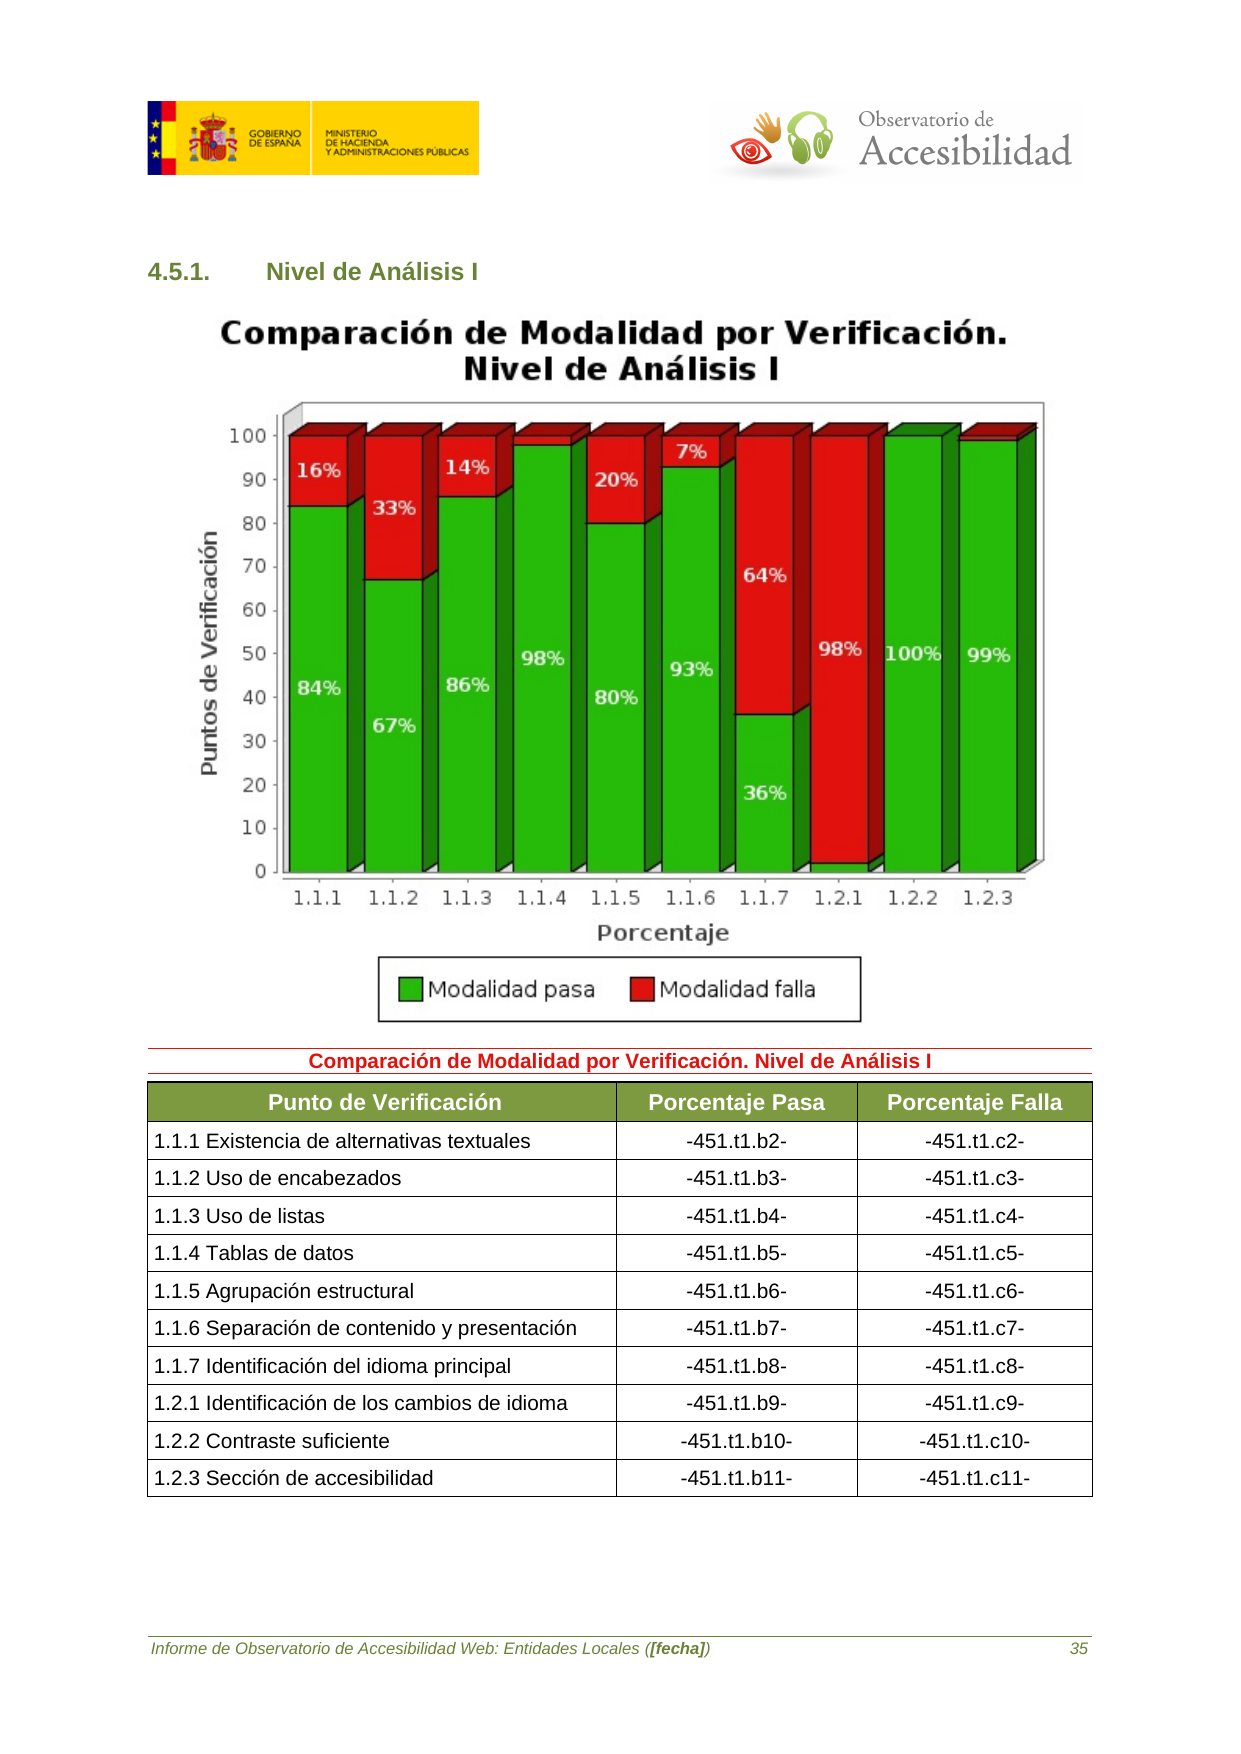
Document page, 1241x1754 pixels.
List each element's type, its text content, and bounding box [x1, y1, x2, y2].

table_cell -451.t1.b10- [617, 1422, 857, 1459]
table_cell -451.t1.b3- [617, 1160, 857, 1196]
table_header Porcentaje Pasa [617, 1083, 857, 1121]
table_cell 1.1.4 Tablas de datos [148, 1235, 616, 1271]
table_cell -451.t1.c9- [858, 1385, 1092, 1421]
table_header Punto de Verificación [148, 1083, 616, 1121]
table_cell -451.t1.c7- [858, 1310, 1092, 1346]
table_cell -451.t1.c11- [858, 1460, 1092, 1496]
table_cell -451.t1.b11- [617, 1460, 857, 1496]
table_cell -451.t1.c10- [858, 1422, 1092, 1459]
table_cell -451.t1.c4- [858, 1197, 1092, 1234]
picture [710, 102, 1086, 185]
table_cell -451.t1.b4- [617, 1197, 857, 1234]
table_cell -451.t1.b5- [617, 1235, 857, 1271]
table_cell 1.2.3 Sección de accesibilidad [148, 1460, 616, 1496]
picture [147, 101, 479, 175]
table_cell 1.1.2 Uso de encabezados [148, 1160, 616, 1196]
table_cell 1.2.1 Identificación de los cambios de idioma [148, 1385, 616, 1421]
table_cell 1.1.7 Identificación del idioma principal [148, 1347, 616, 1384]
table_header Porcentaje Falla [858, 1083, 1092, 1121]
table_cell 1.1.1 Existencia de alternativas textuales [148, 1122, 616, 1159]
table_cell 1.1.5 Agrupación estructural [148, 1272, 616, 1309]
table_cell 1.1.6 Separación de contenido y presentación [148, 1310, 616, 1346]
table_cell -451.t1.b6- [617, 1272, 857, 1309]
table_cell -451.t1.c2- [858, 1122, 1092, 1159]
subtitle Nivel de Análisis I [148, 257, 1092, 286]
table_cell 1.1.3 Uso de listas [148, 1197, 616, 1234]
table_cell -451.t1.b8- [617, 1347, 857, 1384]
table_cell -451.t1.c3- [858, 1160, 1092, 1196]
table_cell -451.t1.c5- [858, 1235, 1092, 1271]
table_cell -451.t1.c6- [858, 1272, 1092, 1309]
table_cell -451.t1.b9- [617, 1385, 857, 1421]
table_cell -451.t1.b7- [617, 1310, 857, 1346]
table_cell 1.2.2 Contraste suficiente [148, 1422, 616, 1459]
table_cell -451.t1.b2- [617, 1122, 857, 1159]
text Comparación de Modalidad por Verificación. Nivel de Análisis I [148, 1049, 1092, 1073]
table_cell -451.t1.c8- [858, 1347, 1092, 1384]
picture [178, 313, 1062, 1024]
